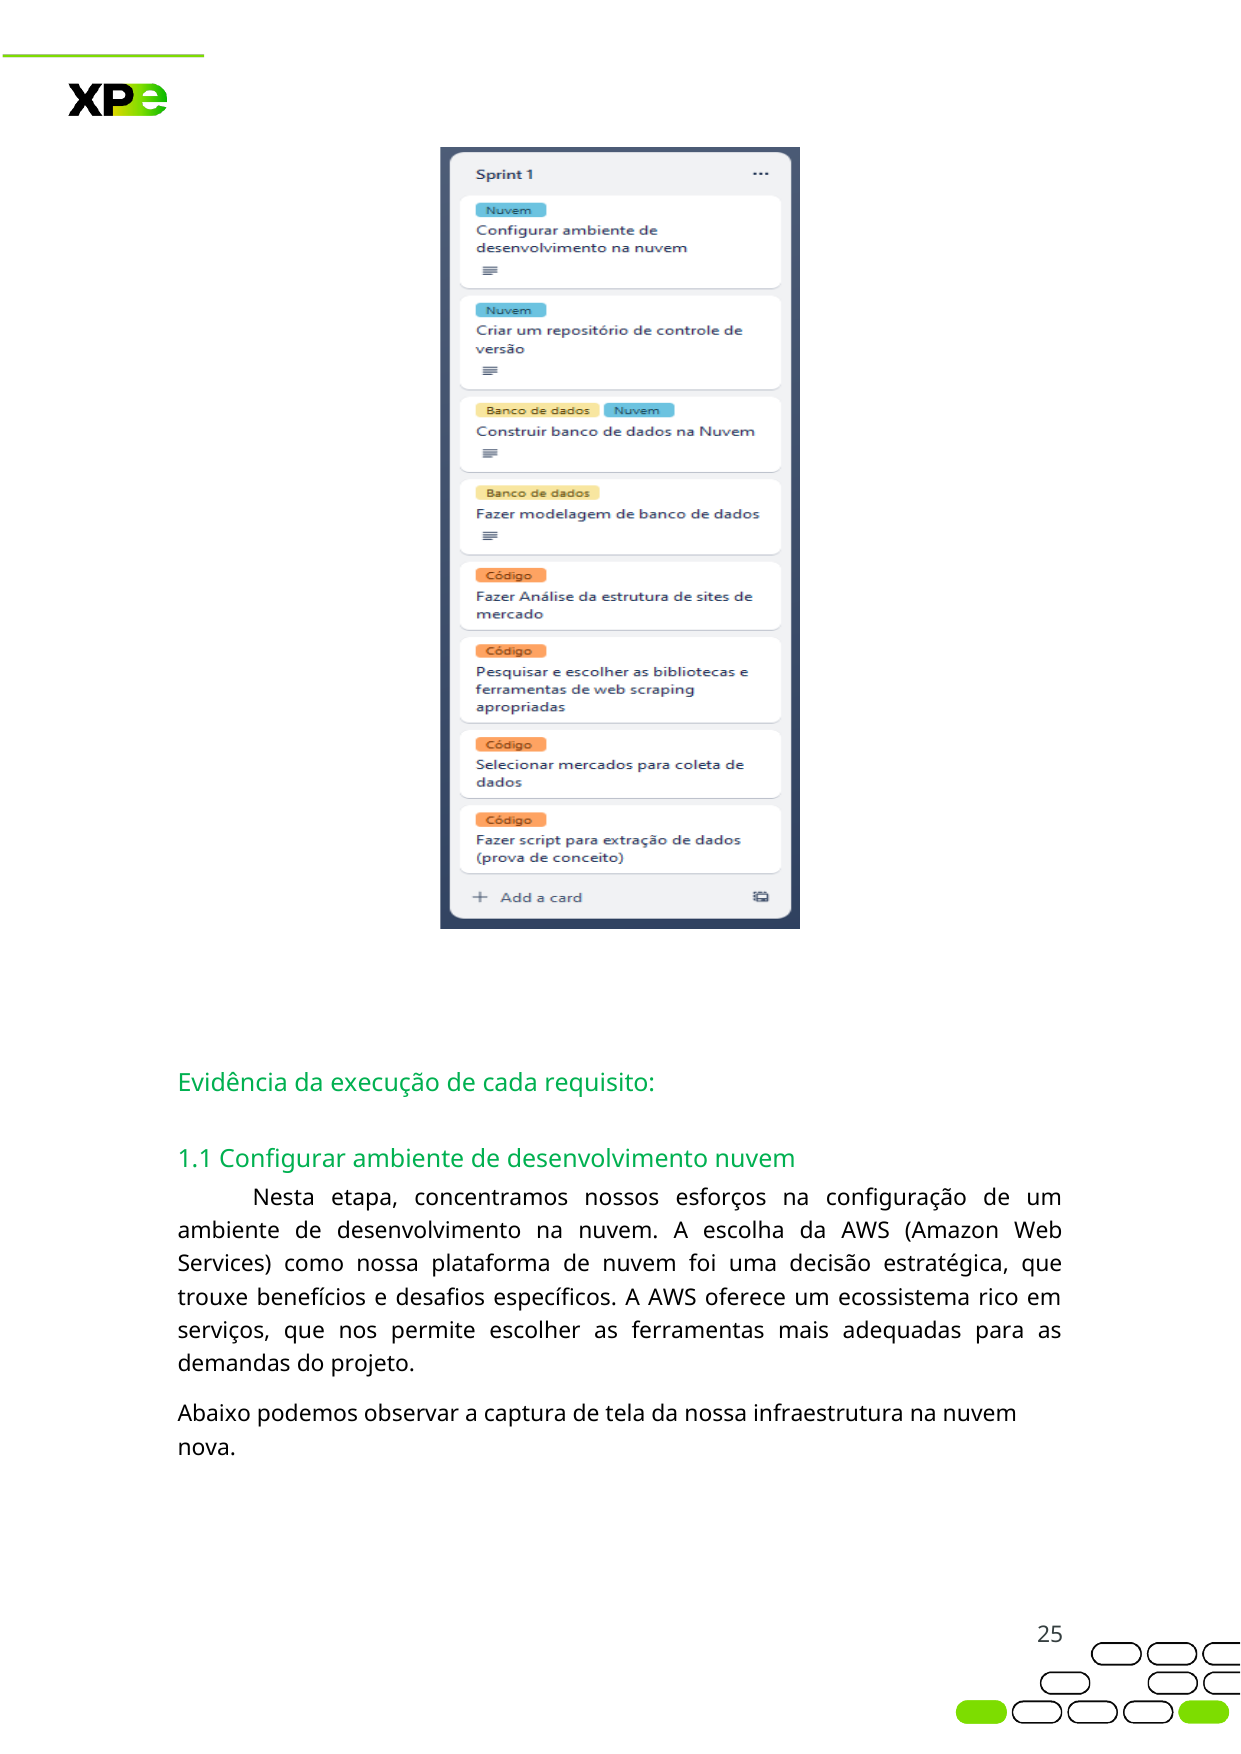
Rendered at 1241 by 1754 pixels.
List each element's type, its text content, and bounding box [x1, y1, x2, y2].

picture [955, 1642, 1241, 1724]
picture [440, 147, 800, 929]
picture [2, 51, 205, 148]
text Abaixo podemos observar a captura de tela da nossa infraestrutura na nuvem nova. [177, 1395, 1063, 1462]
text Nesta etapa, concentramos nossos esforços na configuração de um ambiente de desenvolvimento na nuvem. A escolha da AWS (Amazon Web Services) como nossa plataforma de nuvem foi uma decisão estratégica, que trouxe benefícios e desafios específicos. A AWS oferece um ecossistema rico em serviços, que nos permite escolher as ferramentas mais adequadas para as demandas do projeto. [177, 1178, 1063, 1378]
subtitle Evidência da execução de cada requisito: [177, 1064, 1063, 1098]
subtitle 1.1 Configurar ambiente de desenvolvimento nuvem [177, 1140, 1063, 1174]
